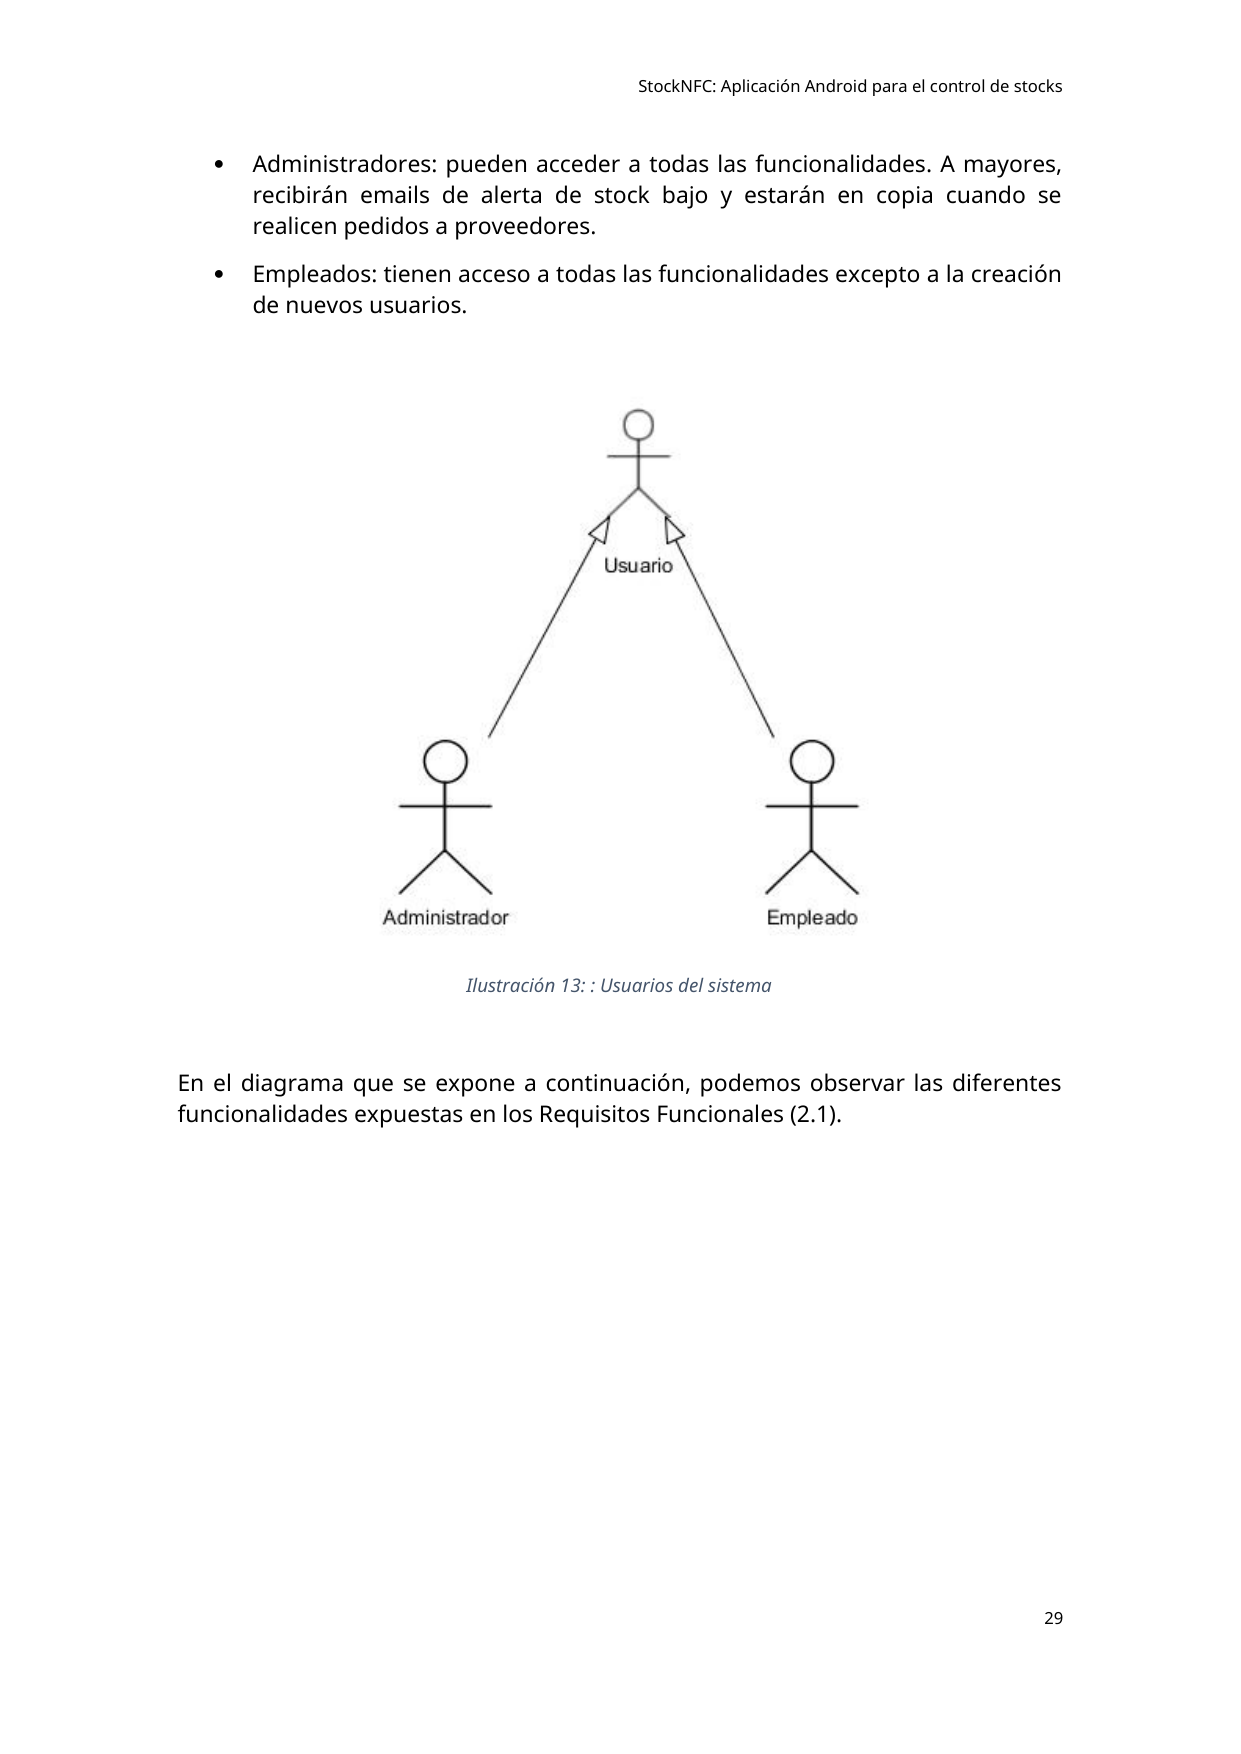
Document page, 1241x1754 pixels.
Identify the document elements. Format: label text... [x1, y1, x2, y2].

text Ilustración 13: : Usuarios del sistema [177, 972, 1063, 998]
text En el diagrama que se expone a continuación, podemos observar las diferentes funcionalidades expuestas en los Requisitos Funcionales (2.1). [177, 1066, 1063, 1129]
list Administradores: pueden acceder a todas las funcionalidades. A mayores, recibirán emails de alerta de stock bajo y estarán en copia cuando se realicen pedidos a proveedores. [215, 148, 1063, 241]
list Empleados: tienen acceso a todas las funcionalidades excepto a la creación de nuevos usuarios. [215, 258, 1063, 321]
